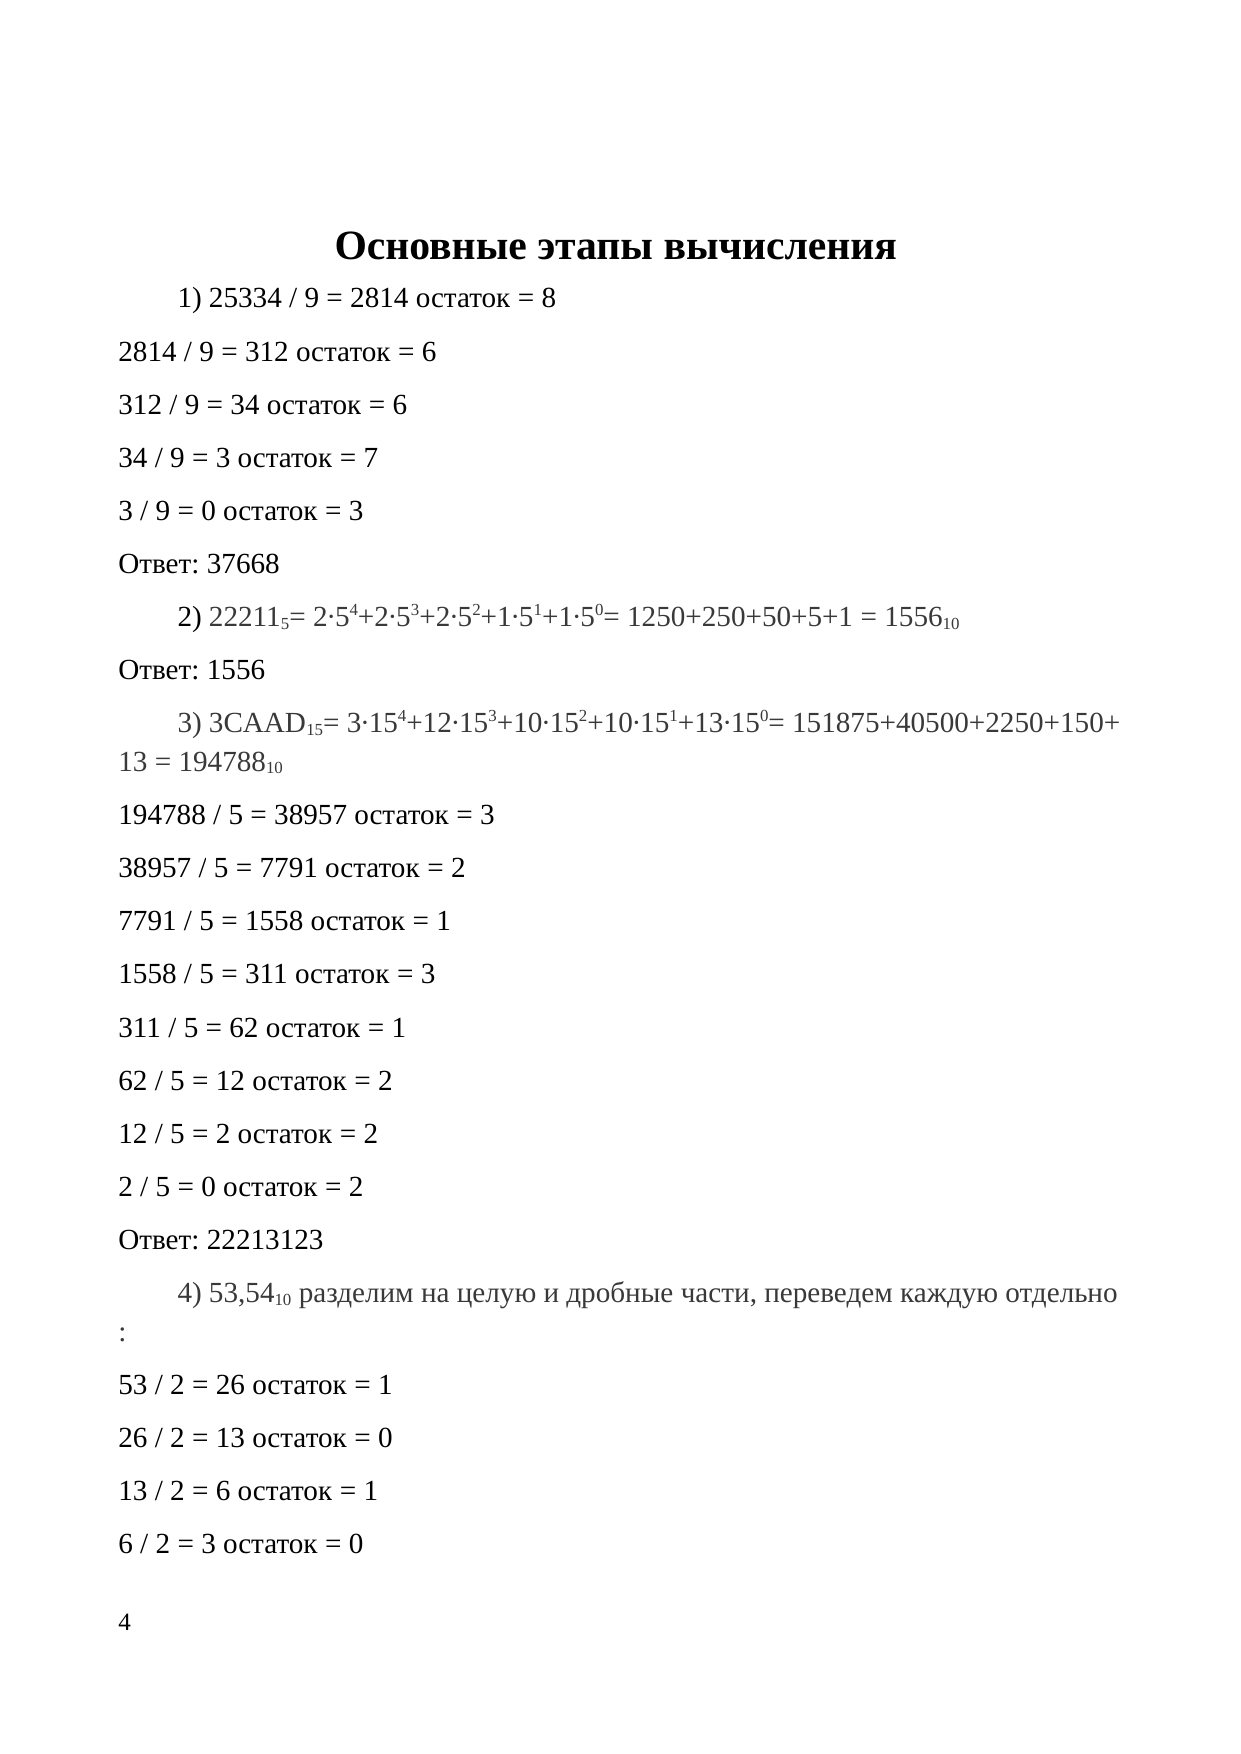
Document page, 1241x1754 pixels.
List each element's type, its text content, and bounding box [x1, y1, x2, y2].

text 311 / 5 = 62 остаток = 1 [118, 1010, 1122, 1043]
text 38957 / 5 = 7791 остаток = 2 [118, 850, 1122, 884]
text 53 / 2 = 26 остаток = 1 [118, 1367, 1122, 1401]
text 2814 / 9 = 312 остаток = 6 [118, 334, 1122, 367]
text Ответ: 37668 [118, 546, 1122, 580]
text 62 / 5 = 12 остаток = 2 [118, 1063, 1122, 1096]
text 6 / 2 = 3 остаток = 0 [118, 1526, 1122, 1560]
text Ответ: 1556 [118, 652, 1122, 686]
text 2 / 5 = 0 остаток = 2 [118, 1169, 1122, 1203]
text 7791 / 5 = 1558 остаток = 1 [118, 903, 1122, 937]
text 26 / 2 = 13 остаток = 0 [118, 1420, 1122, 1454]
text 12 / 5 = 2 остаток = 2 [118, 1116, 1122, 1149]
text 312 / 9 = 34 остаток = 6 [118, 387, 1122, 420]
title Основные этапы вычисления [118, 220, 1122, 268]
text 194788 / 5 = 38957 остаток = 3 [118, 797, 1122, 831]
text Ответ: 22213123 [118, 1222, 1122, 1256]
text 1) 25334 / 9 = 2814 остаток = 8 [118, 281, 1122, 314]
text 34 / 9 = 3 остаток = 7 [118, 440, 1122, 473]
text 3) 3CAAD15= 3∙154+12∙153+10∙152+10∙151+13∙150= 151875+40500+2250+150+13 = 19478810 [118, 706, 1122, 778]
text 3 / 9 = 0 остаток = 3 [118, 493, 1122, 527]
text 13 / 2 = 6 остаток = 1 [118, 1473, 1122, 1507]
text 2) 222115= 2∙54+2∙53+2∙52+1∙51+1∙50= 1250+250+50+5+1 = 155610 [118, 599, 1122, 633]
text 1558 / 5 = 311 остаток = 3 [118, 957, 1122, 990]
text 4) 53,5410 разделим на целую и дробные части, переведем каждую отдельно: [118, 1275, 1122, 1347]
